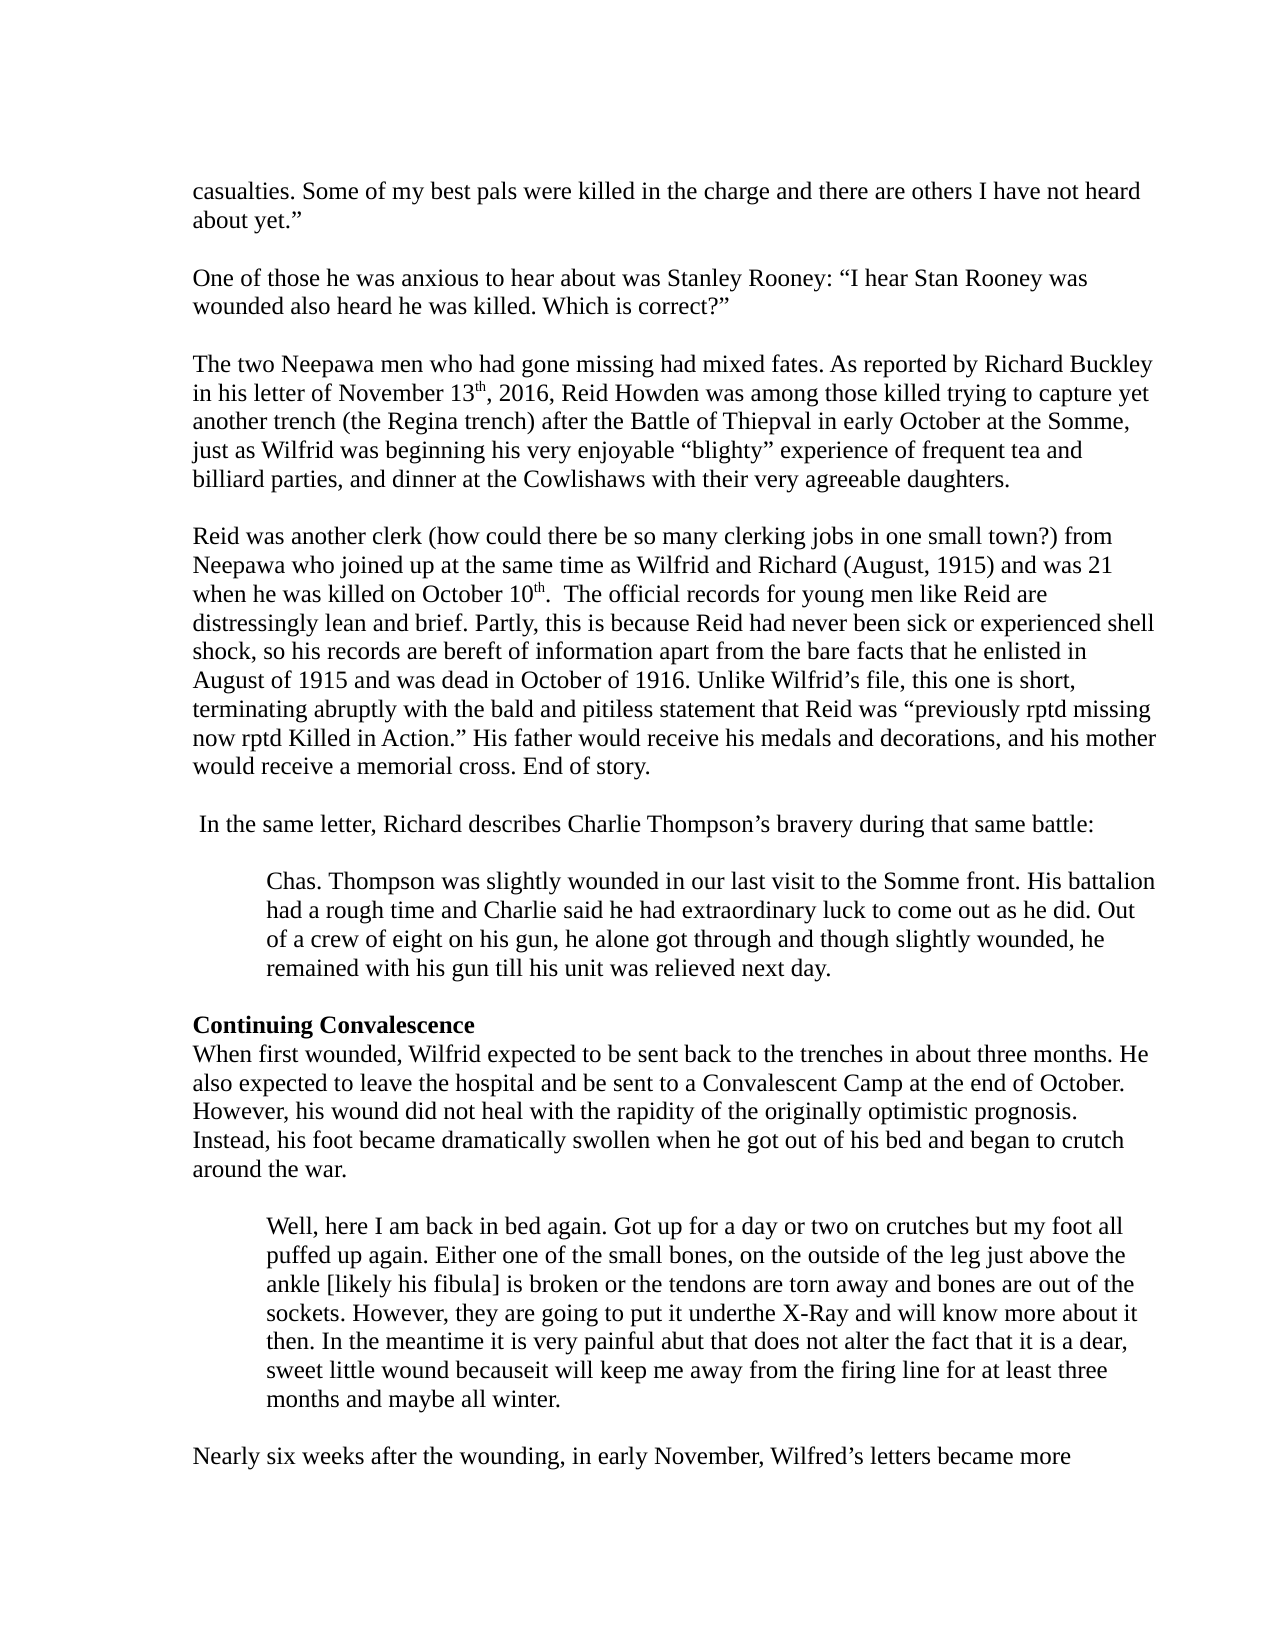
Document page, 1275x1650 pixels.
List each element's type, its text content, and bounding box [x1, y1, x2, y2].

text The two Neepawa men who had gone missing had mixed fates. As reported by Richard Buckley in his letter of November 13th, 2016, Reid Howden was among those killed trying to capture yet another trench (the Regina trench) after the Battle of Thiepval in early October at the Somme, just as Wilfrid was beginning his very enjoyable “blighty” experience of frequent tea and billiard parties, and dinner at the Cowlishaws with their very agreeable daughters. [192, 349, 1158, 493]
text Well, here I am back in bed again. Got up for a day or two on crutches but my foot all puffed up again. Either one of the small bones, on the outside of the leg just above the ankle [likely his fibula] is broken or the tendons are torn away and bones are out of the sockets. However, they are going to put it underthe X-Ray and will know more about it then. In the meantime it is very painful abut that does not alter the fact that it is a dear, sweet little wound becauseit will keep me away from the firing line for at least three months and maybe all winter. [266, 1211, 1158, 1413]
text When first wounded, Wilfrid expected to be sent back to the trenches in about three months. He also expected to leave the hospital and be sent to a Convalescent Camp at the end of October. However, his wound did not heal with the rapidity of the originally optimistic prognosis. Instead, his foot became dramatically swollen when he got out of his bed and began to crutch around the war. [192, 1039, 1158, 1183]
text casualties. Some of my best pals were killed in the charge and there are others I have not heard about yet.” [192, 176, 1158, 234]
text In the same letter, Richard describes Charlie Thompson’s bravery during that same battle: [192, 809, 1158, 838]
text Continuing Convalescence [192, 1010, 1158, 1039]
text Reid was another clerk (how could there be so many clerking jobs in one small town?) from Neepawa who joined up at the same time as Wilfrid and Richard (August, 1915) and was 21 when he was killed on October 10th. The official records for young men like Reid are distressingly lean and brief. Partly, this is because Reid had never been sick or experienced shell shock, so his records are bereft of information apart from the bare facts that he enlisted in August of 1915 and was dead in October of 1916. Unlike Wilfrid’s file, this one is short, terminating abruptly with the bald and pitiless statement that Reid was “previously rptd missing now rptd Killed in Action.” His father would receive his medals and decorations, and his mother would receive a memorial cross. End of story. [192, 521, 1158, 780]
text Nearly six weeks after the wounding, in early November, Wilfred’s letters became more [192, 1413, 1158, 1470]
text One of those he was anxious to hear about was Stanley Rooney: “I hear Stan Rooney was wounded also heard he was killed. Which is correct?” [192, 263, 1158, 320]
text Chas. Thompson was slightly wounded in our last visit to the Somme front. His battalion had a rough time and Charlie said he had extraordinary luck to come out as he did. Out of a crew of eight on his gun, he alone got through and though slightly wounded, he remained with his gun till his unit was relieved next day. [266, 866, 1158, 981]
